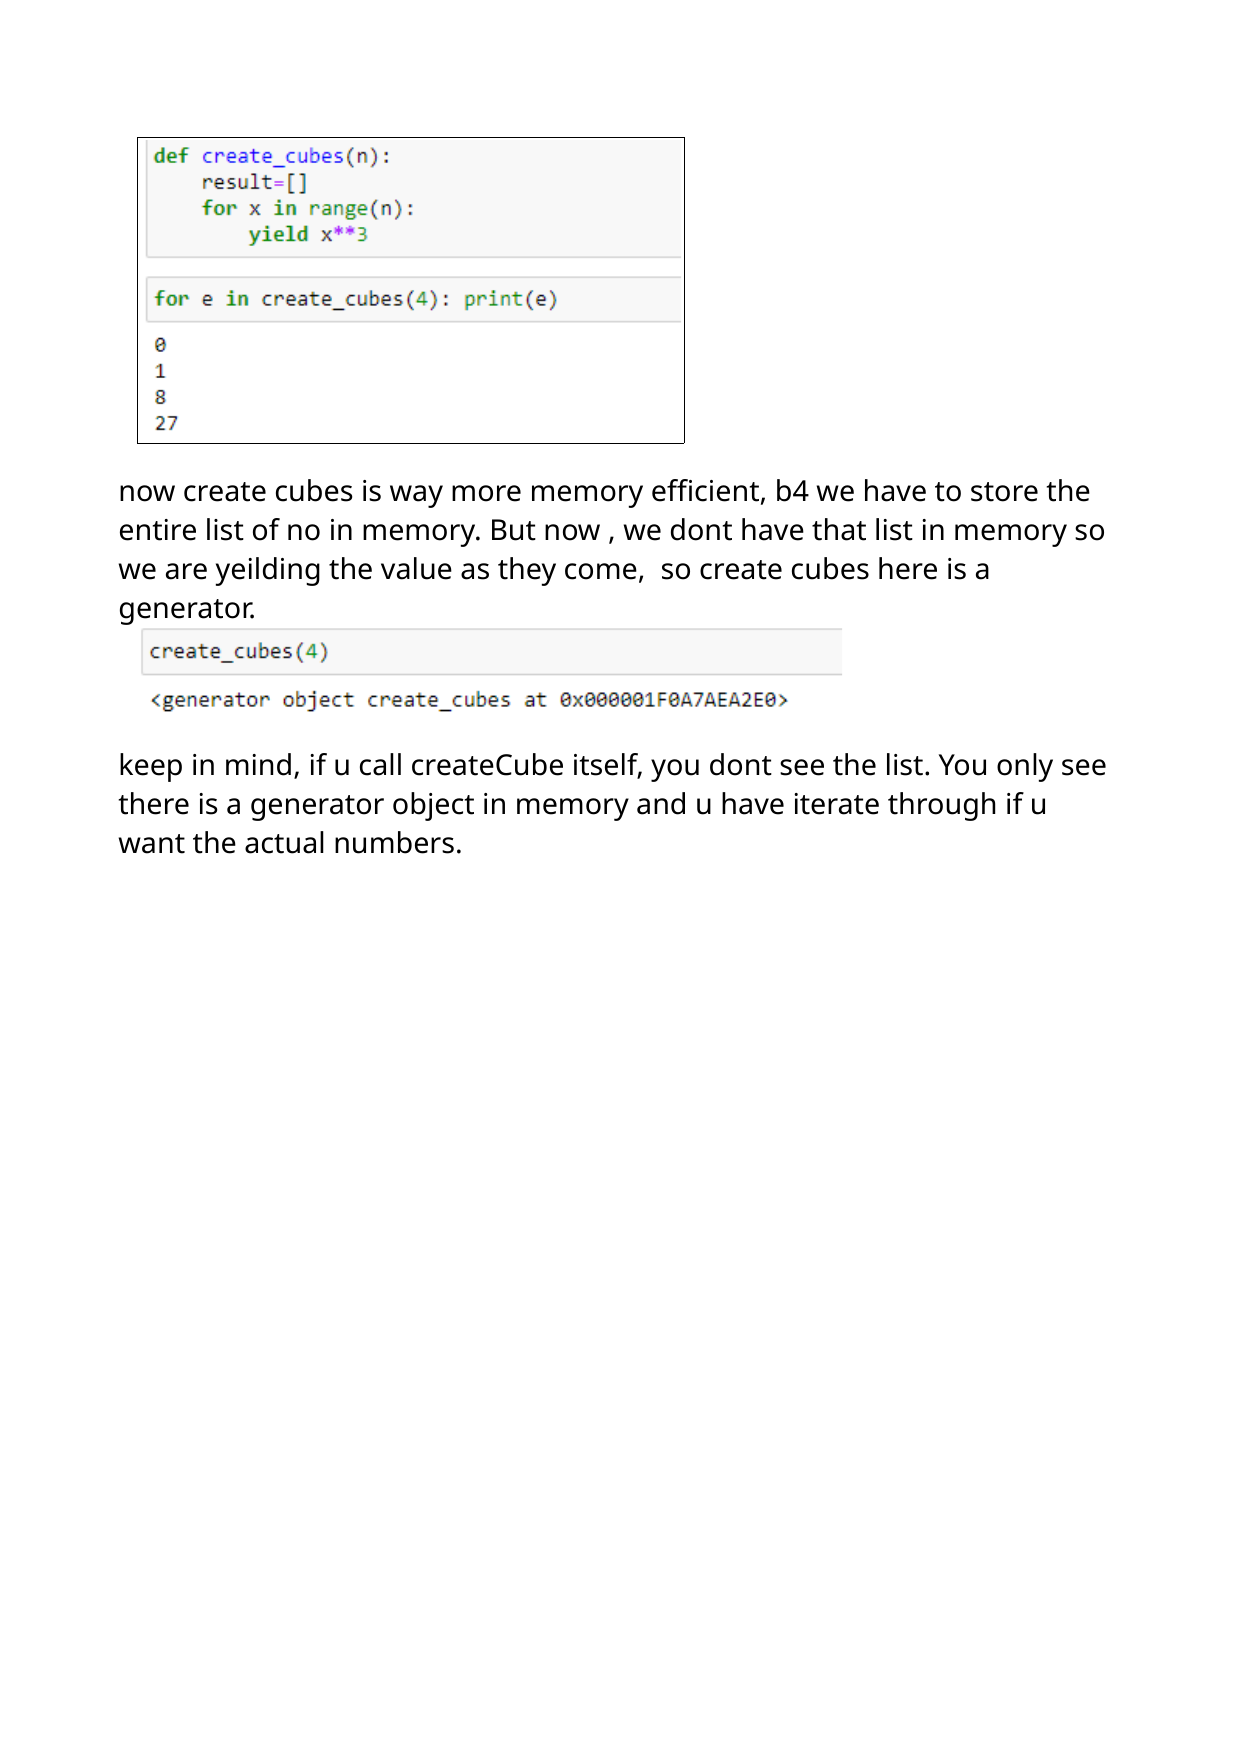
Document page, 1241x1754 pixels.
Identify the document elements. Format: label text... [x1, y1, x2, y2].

picture [129, 627, 843, 721]
picture [140, 140, 682, 441]
text keep in mind, if u call createCube itself, you dont see the list. You only see there is a generator object in memory and u have iterate through if u want the actual numbers. [118, 745, 1122, 862]
text now create cubes is way more memory efficient, b4 we have to store the entire list of no in memory. But now , we dont have that list in memory so we are yeilding the value as they come, so create cubes here is a generator. [118, 471, 1122, 627]
